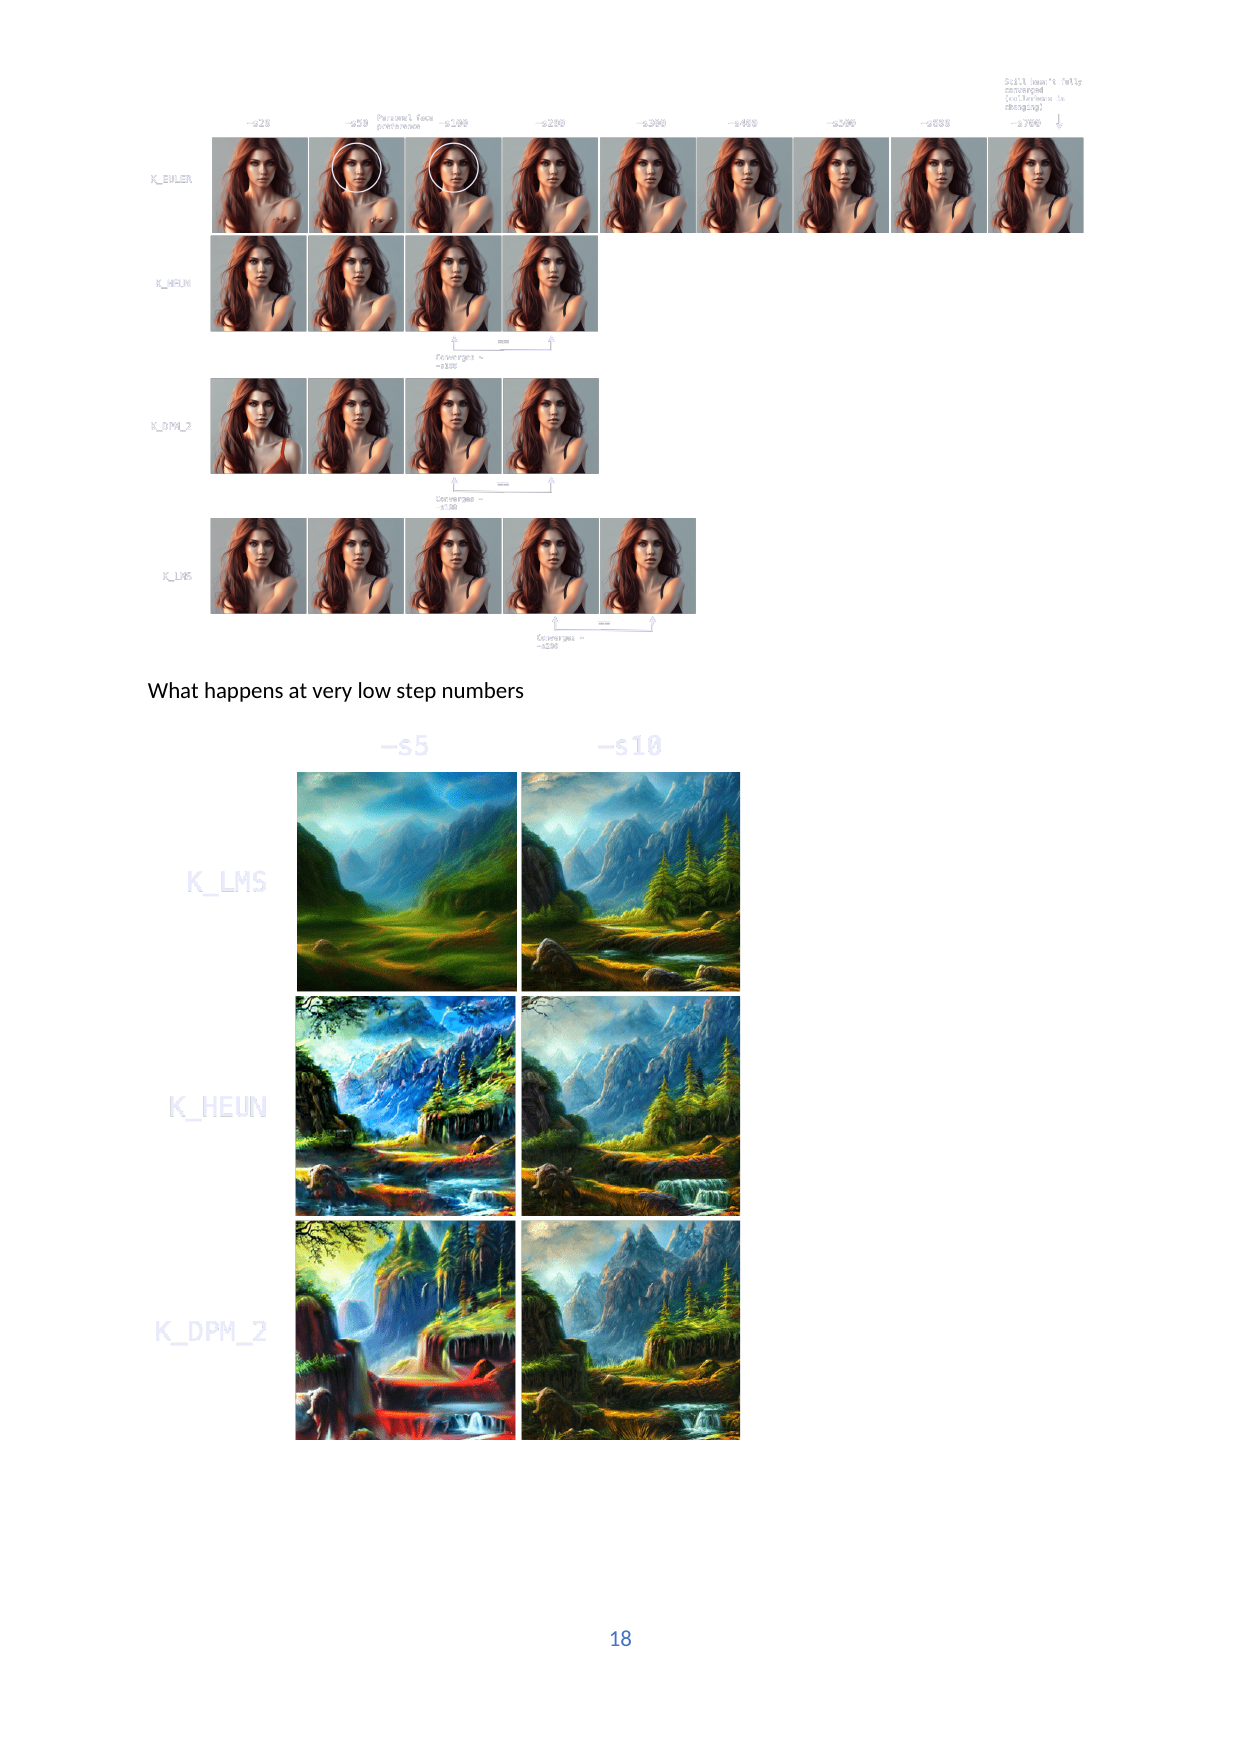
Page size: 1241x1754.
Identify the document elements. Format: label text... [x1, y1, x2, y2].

text What happens at very low step numbers [148, 677, 1093, 704]
